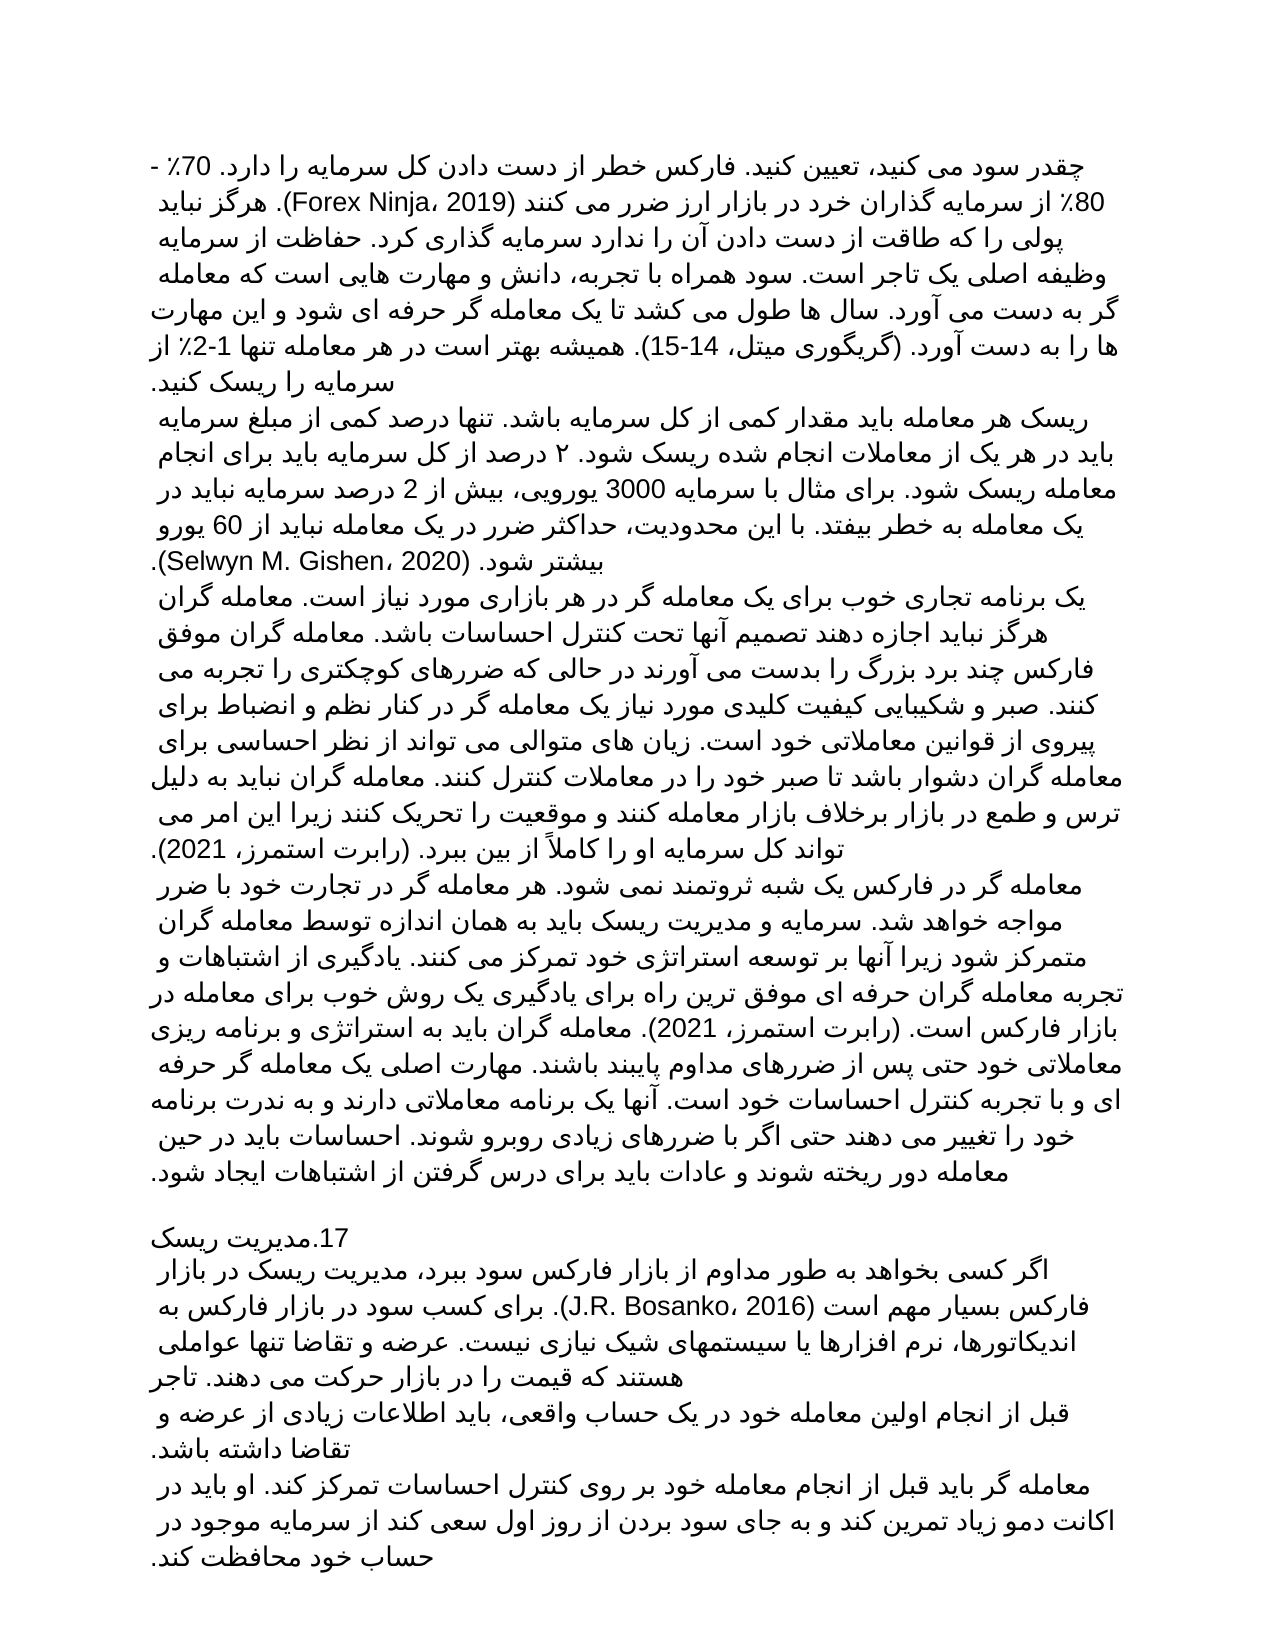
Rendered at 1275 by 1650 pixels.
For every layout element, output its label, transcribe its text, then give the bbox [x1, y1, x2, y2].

title 17.مدیریت ریسک [150, 1222, 1125, 1254]
text معامله گر در فارکس یک شبه ثروتمند نمی شود. هر معامله گر در تجارت خود با ضرر مواجه خواهد شد. سرمایه و مدیریت ریسک باید به همان اندازه توسط معامله گران متمرکز شود زیرا آنها بر توسعه استراتژی خود تمرکز می کنند. یادگیری از اشتباهات و تجربه معامله گران حرفه ای موفق ترین راه برای یادگیری یک روش خوب برای معامله در بازار فارکس است. (رابرت استمرز، 2021). معامله گران باید به استراتژی و برنامه ریزی معاملاتی خود حتی پس از ضررهای مداوم پایبند باشند. مهارت اصلی یک معامله گر حرفه ای و با تجربه کنترل احساسات خود است. آنها یک برنامه معاملاتی دارند و به ندرت برنامه خود را تغییر می دهند حتی اگر با ضررهای زیادی روبرو شوند. احساسات باید در حین معامله دور ریخته شوند و عادات باید برای درس گرفتن از اشتباهات ایجاد شود. [150, 869, 1125, 1187]
text یک برنامه تجاری خوب برای یک معامله گر در هر بازاری مورد نیاز است. معامله گران هرگز نباید اجازه دهند تصمیم آنها تحت کنترل احساسات باشد. معامله گران موفق فارکس چند برد بزرگ را بدست می آورند در حالی که ضررهای کوچکتری را تجربه می کنند. صبر و شکیبایی کیفیت کلیدی مورد نیاز یک معامله گر در کنار نظم و انضباط برای پیروی از قوانین معاملاتی خود است. زیان های متوالی می تواند از نظر احساسی برای معامله گران دشوار باشد تا صبر خود را در معاملات کنترل کنند. معامله گران نباید به دلیل ترس و طمع در بازار برخلاف بازار معامله کنند و موقعیت را تحریک کنند زیرا این امر می تواند کل سرمایه او را کاملاً از بین ببرد. (رابرت استمرز، 2021). [150, 581, 1125, 864]
text ریسک هر معامله باید مقدار کمی از کل سرمایه باشد. تنها درصد کمی از مبلغ سرمایه باید در هر یک از معاملات انجام شده ریسک شود. ۲ درصد از کل سرمایه باید برای انجام معامله ریسک شود. برای مثال با سرمایه 3000 یورویی، بیش از 2 درصد سرمایه نباید در یک معامله به خطر بیفتد. با این محدودیت، حداکثر ضرر در یک معامله نباید از 60 یورو بیشتر شود. (Selwyn M. Gishen، 2020). [150, 402, 1125, 577]
text معامله گر باید قبل از انجام معامله خود بر روی کنترل احساسات تمرکز کند. او باید در اکانت دمو زیاد تمرین کند و به جای سود بردن از روز اول سعی کند از سرمایه موجود در حساب خود محافظت کند. [150, 1469, 1125, 1572]
text اگر کسی بخواهد به طور مداوم از بازار فارکس سود ببرد، مدیریت ریسک در بازار فارکس بسیار مهم است (J.R. Bosanko، 2016). برای کسب سود در بازار فارکس به اندیکاتورها، نرم افزارها یا سیستمهای شیک نیازی نیست. عرضه و تقاضا تنها عواملی هستند که قیمت را در بازار حرکت می دهند. تاجر [150, 1254, 1125, 1393]
text قبل از انجام اولین معامله خود در یک حساب واقعی، باید اطلاعات زیادی از عرضه و تقاضا داشته باشد. [150, 1397, 1125, 1464]
text مدیریت سرمایه حیاتی ترین عامل برای در نظر گرفتن کسب سود ثابت در بازار فارکس است. این کمک می کند تا میزان سرمایه ای که باید در یک معامله به خطر بیفتد و اینکه چقدر سود می کنید، تعیین کنید. فارکس خطر از دست دادن کل سرمایه را دارد. 70٪ - 80٪ از سرمایه گذاران خرد در بازار ارز ضرر می کنند (Forex Ninja، 2019). هرگز نباید پولی را که طاقت از دست دادن آن را ندارد سرمایه گذاری کرد. حفاظت از سرمایه وظیفه اصلی یک تاجر است. سود همراه با تجربه، دانش و مهارت هایی است که معامله گر به دست می آورد. سال ها طول می کشد تا یک معامله گر حرفه ای شود و این مهارت ها را به دست آورد. (گریگوری میتل، 14-15). همیشه بهتر است در هر معامله تنها 1-2٪ از سرمایه را ریسک کنید. [150, 150, 1125, 397]
